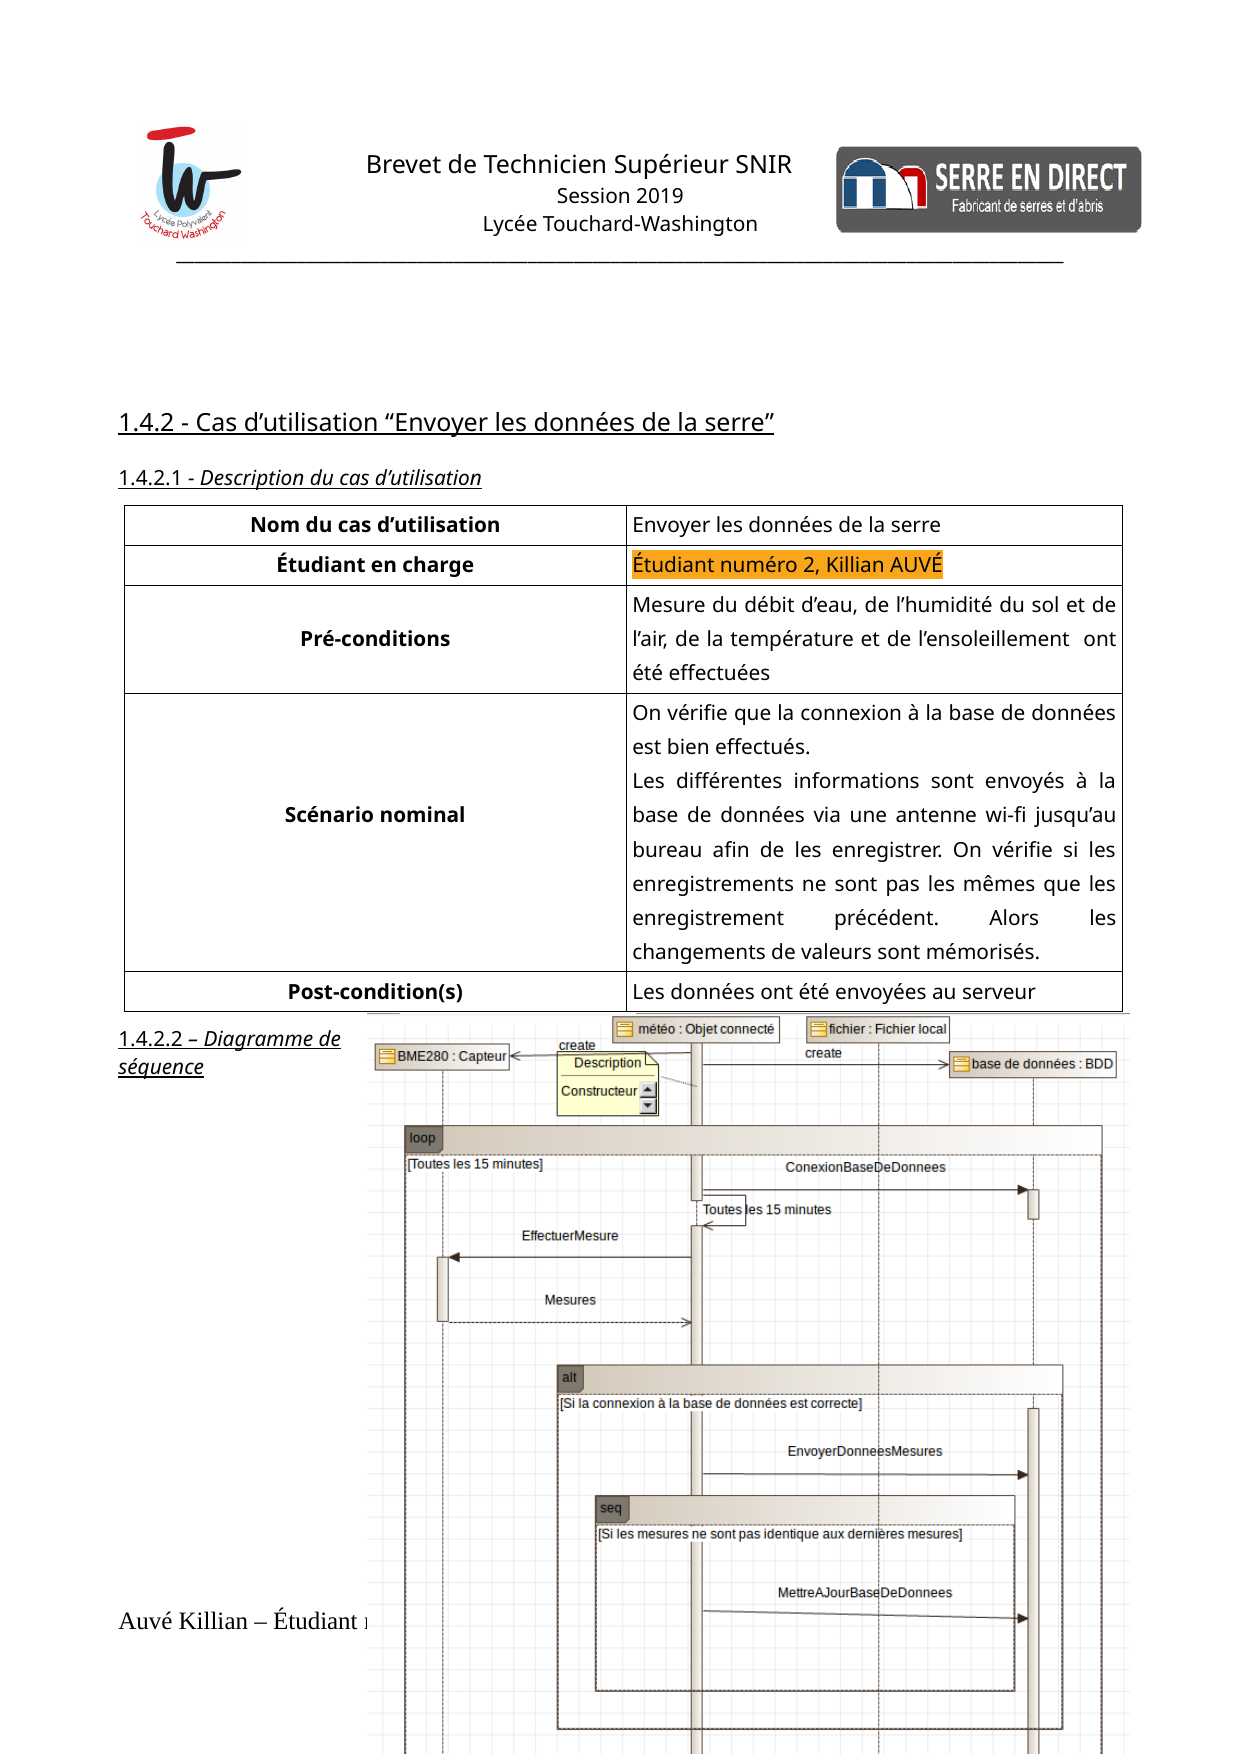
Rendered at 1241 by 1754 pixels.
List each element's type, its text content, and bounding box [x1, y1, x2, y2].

table_cell On vérifie que la connexion à la base de données est bien effectués. Les différentes informations sont envoyés à la base de données via une antenne wi-fi jusqu’au bureau afin de les enregistrer. On vérifie si les enregistrements ne sont pas les mêmes que les enregistrement précédent. Alors les changements de valeurs sont mémorisés. [627, 694, 1122, 971]
table_cell Mesure du débit d’eau, de l’humidité du sol et de l’air, de la température et de l’ensoleillement ont été effectuées [627, 586, 1122, 693]
picture [138, 123, 243, 241]
subtitle 1.4.2.2 – Diagramme de séquence [118, 1024, 367, 1081]
table_header Envoyer les données de la serre [627, 506, 1122, 544]
table_cell Étudiant numéro 2, Killian AUVÉ [627, 546, 1122, 584]
picture [367, 1013, 1130, 1754]
table_cell Post-condition(s) [125, 972, 626, 1011]
table_cell Pré-conditions [125, 586, 626, 693]
table_cell Les données ont été envoyées au serveur [627, 972, 1122, 1011]
table_header Nom du cas d’utilisation [125, 506, 626, 544]
table_cell Scénario nominal [125, 694, 626, 971]
table_cell Étudiant en charge [125, 546, 626, 584]
subtitle 1.4.2.1 - Description du cas d’utilisation [118, 463, 1122, 492]
picture [831, 144, 1145, 237]
subtitle 1.4.2 - Cas d’utilisation “Envoyer les données de la serre” [118, 404, 1122, 438]
